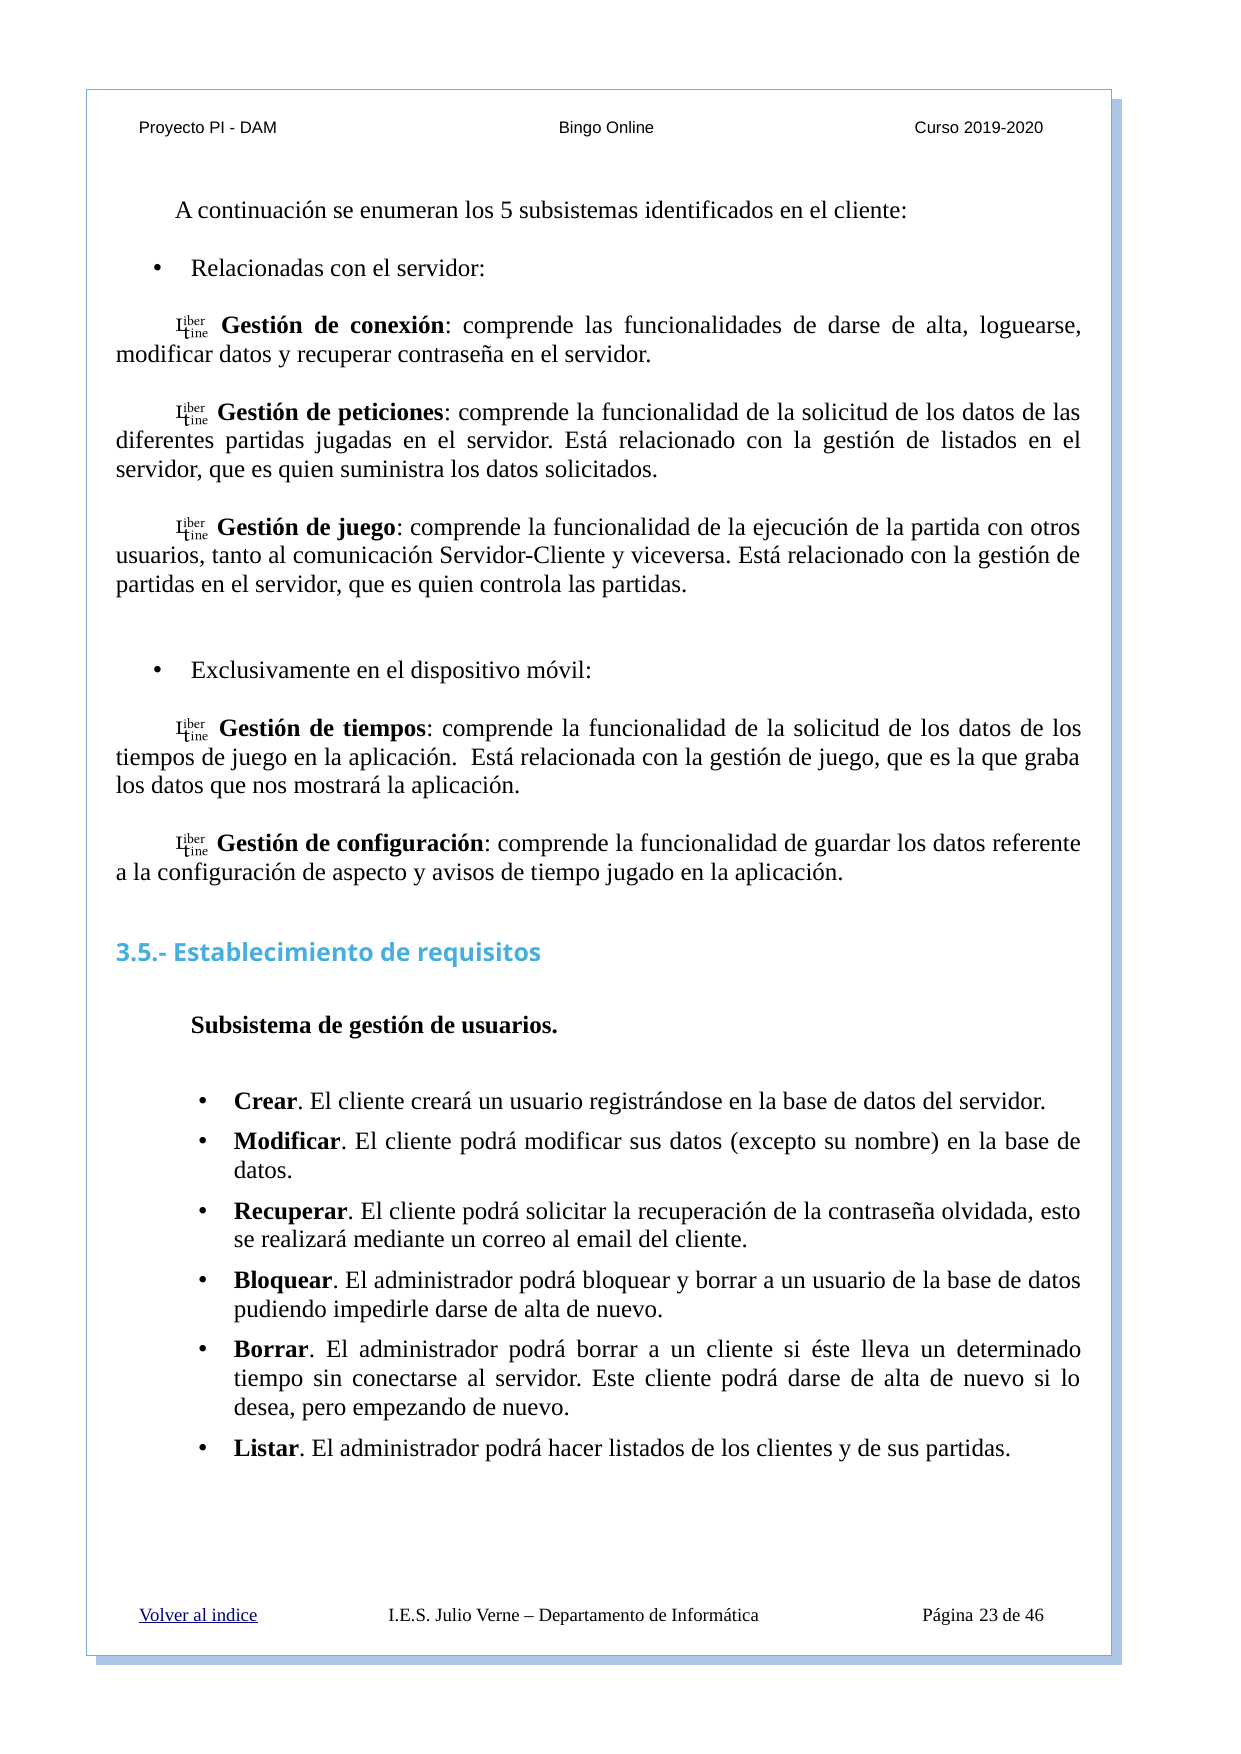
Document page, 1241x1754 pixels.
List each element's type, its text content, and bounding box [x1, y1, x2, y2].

text  Gestión de juego: comprende la funcionalidad de la ejecución de la partida con otros usuarios, tanto al comunicación Servidor-Cliente y viceversa. Está relacionado con la gestión de partidas en el servidor, que es quien controla las partidas. [116, 512, 1082, 598]
list Borrar. El administrador podrá borrar a un cliente si éste lleva un determinado tiempo sin conectarse al servidor. Este cliente podrá darse de alta de nuevo si lo desea, pero empezando de nuevo. [198, 1334, 1082, 1421]
text  Gestión de configuración: comprende la funcionalidad de guardar los datos referente a la configuración de aspecto y avisos de tiempo jugado en la aplicación. [116, 828, 1082, 886]
list Modificar. El cliente podrá modificar sus datos (excepto su nombre) en la base de datos. [198, 1126, 1082, 1184]
list Recuperar. El cliente podrá solicitar la recuperación de la contraseña olvidada, esto se realizará mediante un correo al email del cliente. [198, 1196, 1082, 1253]
list Crear. El cliente creará un usuario registrándose en la base de datos del servidor. [198, 1086, 1082, 1114]
text A continuación se enumeran los 5 subsistemas identificados en el cliente: [116, 196, 1082, 224]
text  Gestión de peticiones: comprende la funcionalidad de la solicitud de los datos de las diferentes partidas jugadas en el servidor. Está relacionado con la gestión de listados en el servidor, que es quien suministra los datos solicitados. [116, 397, 1082, 483]
subtitle 3.5.- Establecimiento de requisitos [116, 935, 1023, 969]
text  Gestión de tiempos: comprende la funcionalidad de la solicitud de los datos de los tiempos de juego en la aplicación. Está relacionada con la gestión de juego, que es la que graba los datos que nos mostrará la aplicación. [116, 713, 1082, 799]
list Bloquear. El administrador podrá bloquear y borrar a un usuario de la base de datos pudiendo impedirle darse de alta de nuevo. [198, 1265, 1082, 1323]
list Listar. El administrador podrá hacer listados de los clientes y de sus partidas. [198, 1433, 1082, 1461]
list Relacionadas con el servidor: [153, 253, 1082, 282]
text  Gestión de conexión: comprende las funcionalidades de darse de alta, loguearse, modificar datos y recuperar contraseña en el servidor. [116, 311, 1082, 368]
list Subsistema de gestión de usuarios. [153, 1010, 1082, 1039]
list Exclusivamente en el dispositivo móvil: [153, 656, 1082, 684]
